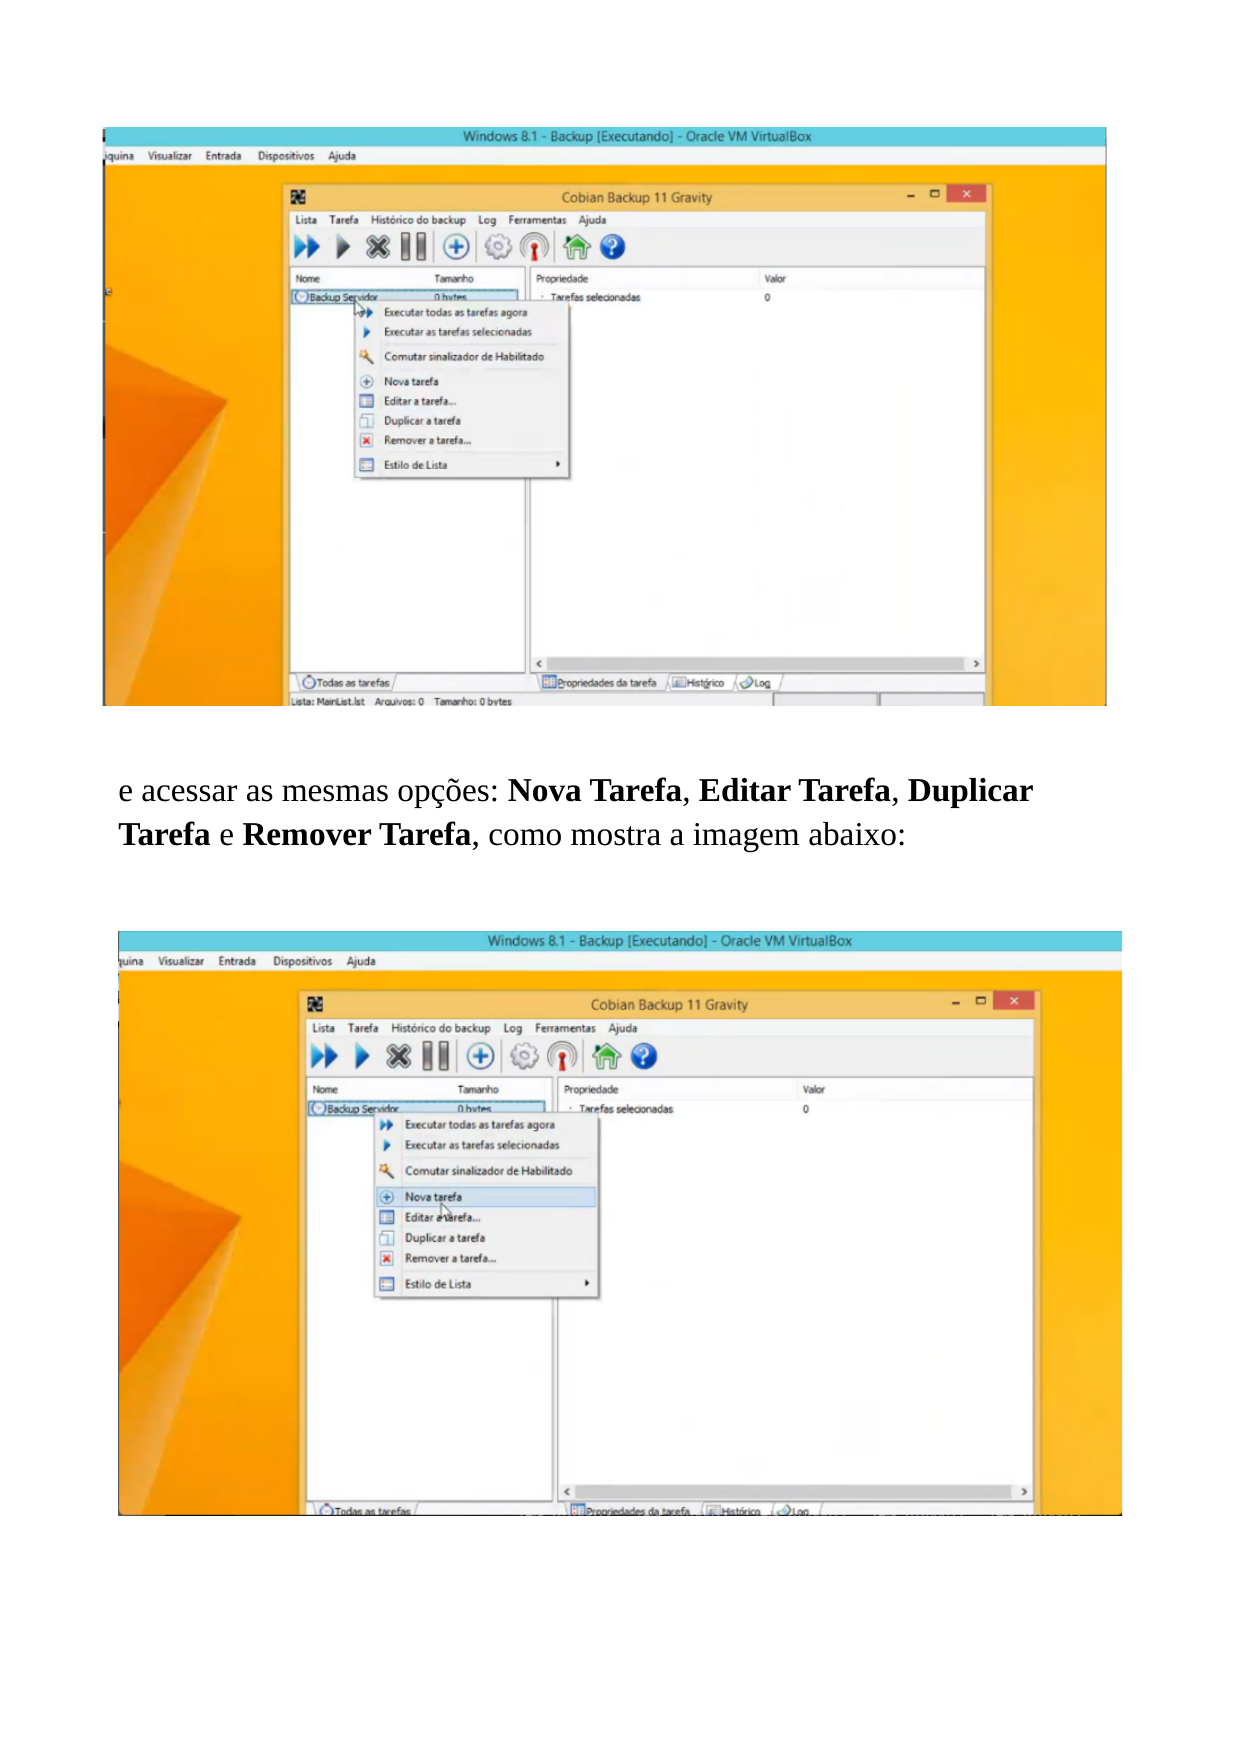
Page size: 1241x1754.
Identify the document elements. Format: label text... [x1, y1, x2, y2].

picture [118, 931, 1123, 1516]
text e acessar as mesmas opções: Nova Tarefa, Editar Tarefa, Duplicar Tarefa e Remover Tarefa, como mostra a imagem abaixo: [118, 770, 1122, 853]
picture [102, 127, 1107, 706]
